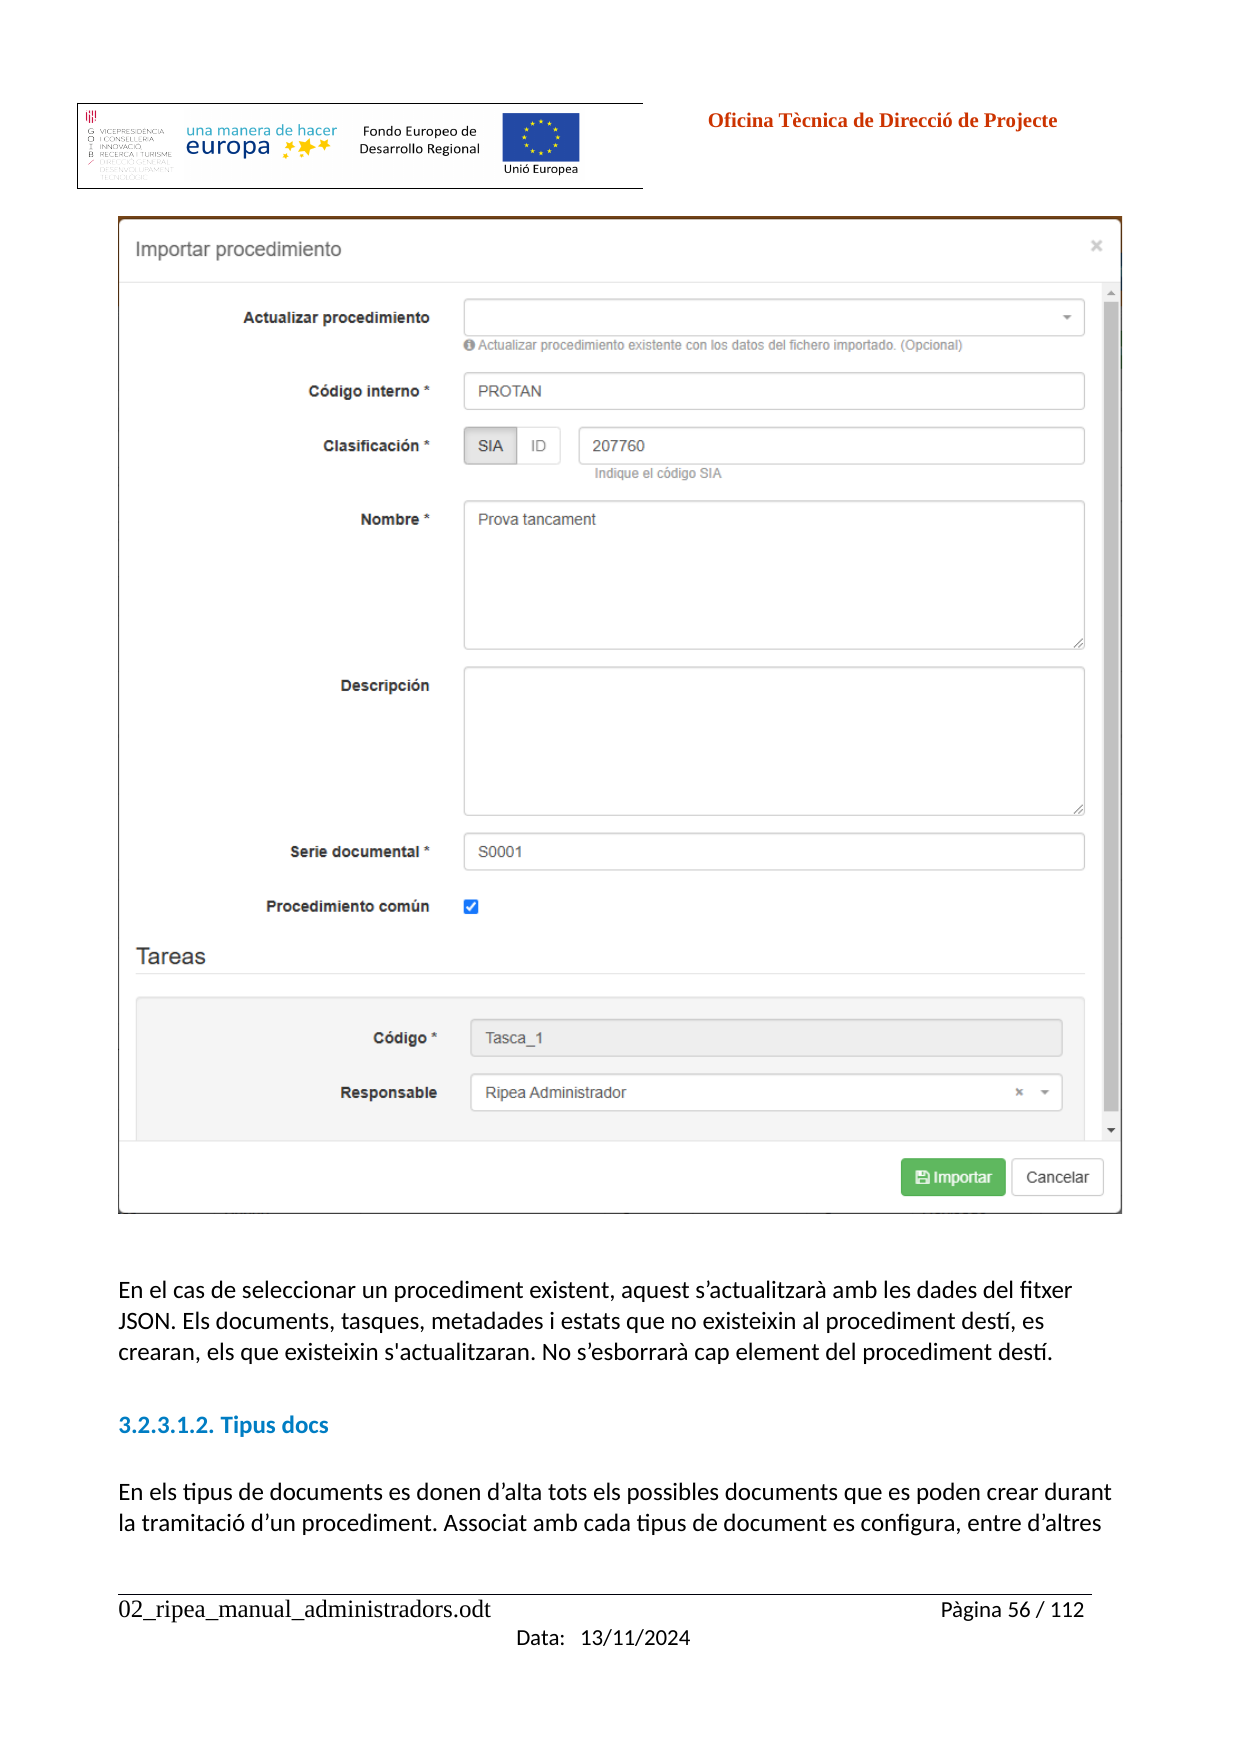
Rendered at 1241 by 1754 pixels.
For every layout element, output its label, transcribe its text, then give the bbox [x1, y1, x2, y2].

picture [184, 108, 585, 182]
text En el cas de seleccionar un procediment existent, aquest s’actualitzarà amb les dades del fitxer JSON. Els documents, tasques, metadades i estats que no existeixin al procediment destí, es crearan, els que existeixin s'actualitzaran. No s’esborrarà cap element del procediment destí. [118, 1274, 1122, 1366]
subtitle 3.2.3.1.2. Tipus docs [118, 1409, 1122, 1440]
picture [82, 108, 178, 182]
text En els tipus de documents es donen d’alta tots els possibles documents que es poden crear durant la tramitació d’un procediment. Associat amb cada tipus de document es configura, entre d’altres [118, 1476, 1122, 1537]
picture [118, 216, 1123, 1214]
